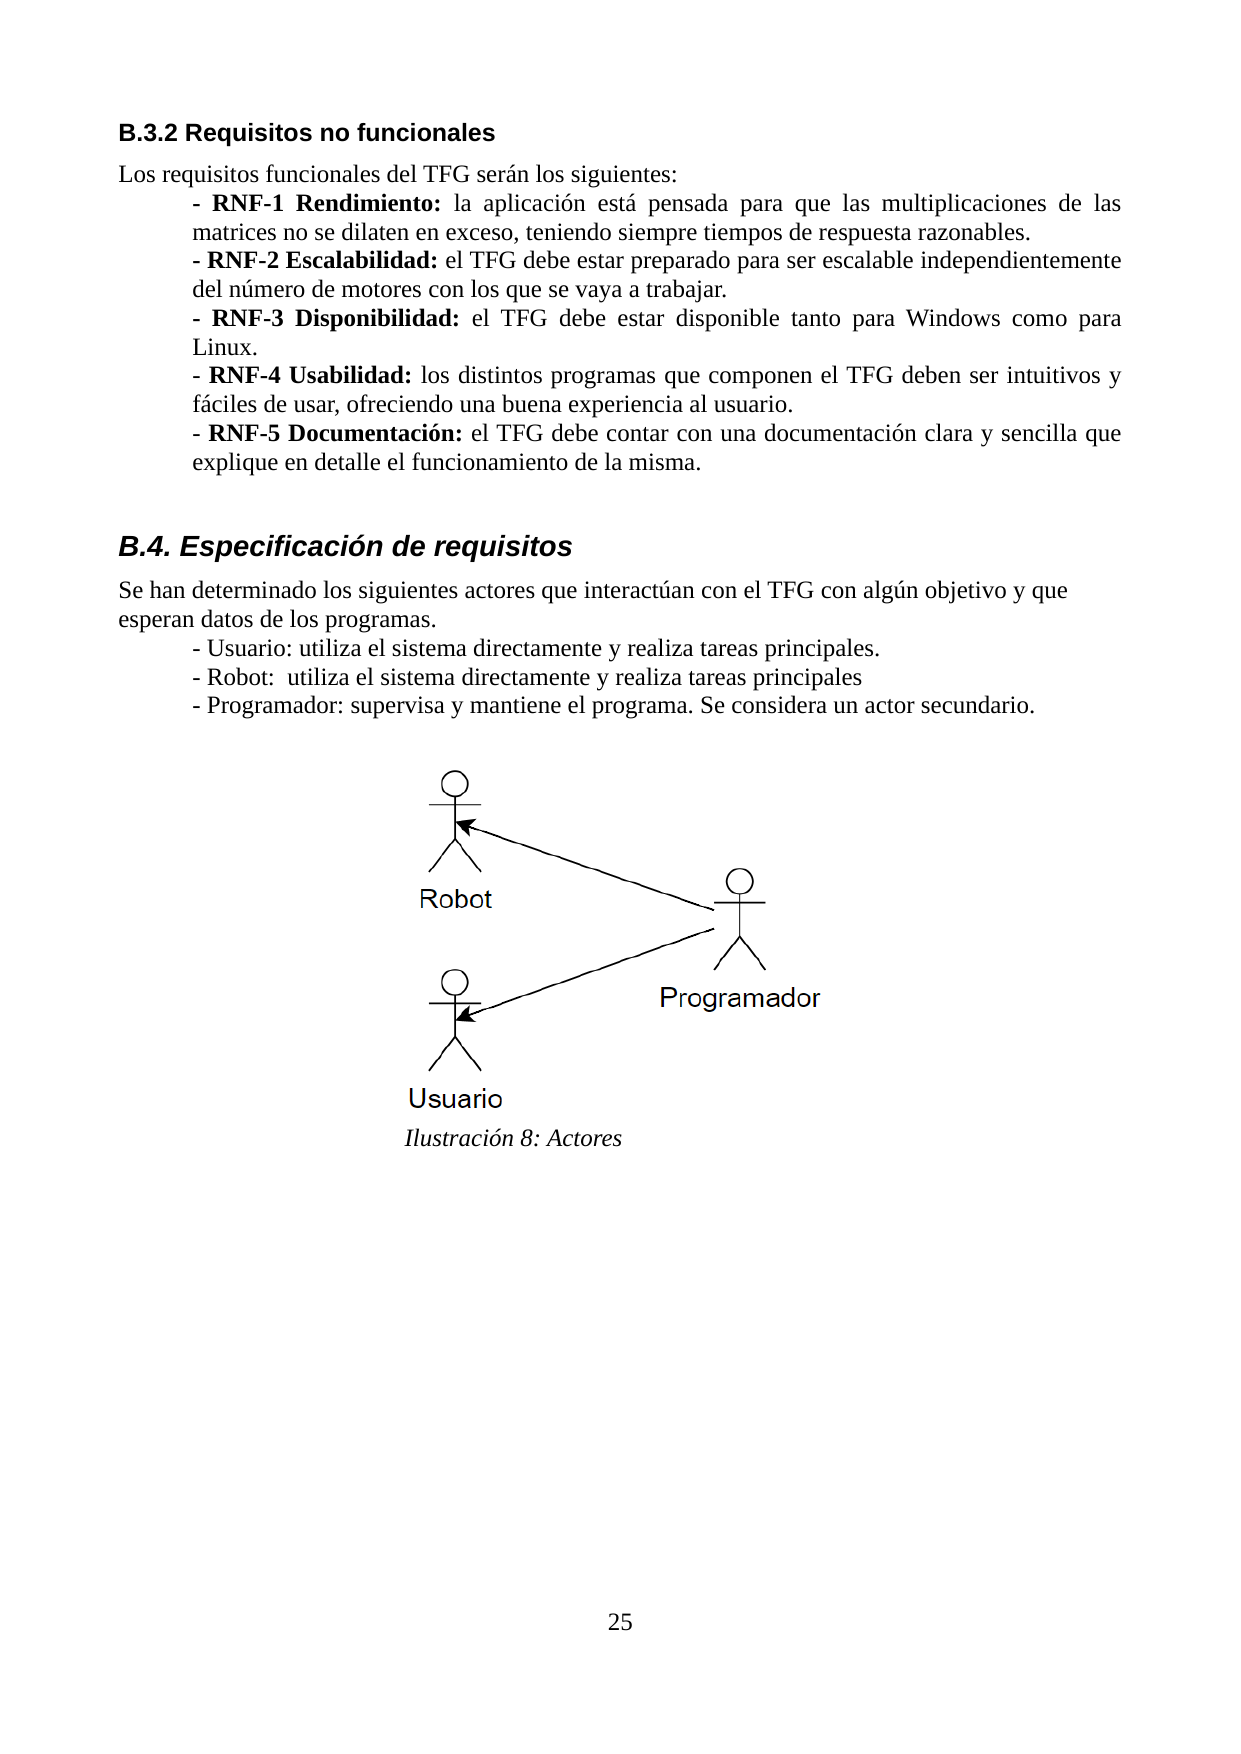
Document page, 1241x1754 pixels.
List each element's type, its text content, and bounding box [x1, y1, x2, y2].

text - Usuario: utiliza el sistema directamente y realiza tareas principales. [118, 633, 1122, 662]
subtitle B.3.2 Requisitos no funcionales [118, 118, 1122, 147]
text - Programador: supervisa y mantiene el programa. Se considera un actor secundario. [118, 690, 1122, 719]
text - RNF-5 Documentación: el TFG debe contar con una documentación clara y sencilla que explique en detalle el funcionamiento de la misma. [192, 418, 1122, 476]
text Los requisitos funcionales del TFG serán los siguientes: [118, 159, 1122, 188]
text Se han determinado los siguientes actores que interactúan con el TFG con algún objetivo y que esperan datos de los programas. [118, 575, 1122, 633]
text - RNF-1 Rendimiento: la aplicación está pensada para que las multiplicaciones de las matrices no se dilaten en exceso, teniendo siempre tiempos de respuesta razonables. [192, 188, 1122, 246]
text Ilustración 8: Actores [404, 1123, 836, 1151]
text - RNF-4 Usabilidad: los distintos programas que componen el TFG deben ser intuitivos y fáciles de usar, ofreciendo una buena experiencia al usuario. [192, 361, 1122, 418]
text - RNF-3 Disponibilidad: el TFG debe estar disponible tanto para Windows como para Linux. [192, 303, 1122, 361]
picture [402, 754, 838, 1123]
text - RNF-2 Escalabilidad: el TFG debe estar preparado para ser escalable independientemente del número de motores con los que se vaya a trabajar. [192, 246, 1122, 303]
text - Robot: utiliza el sistema directamente y realiza tareas principales [118, 662, 1122, 690]
subtitle B.4. Especificación de requisitos [118, 529, 1122, 563]
